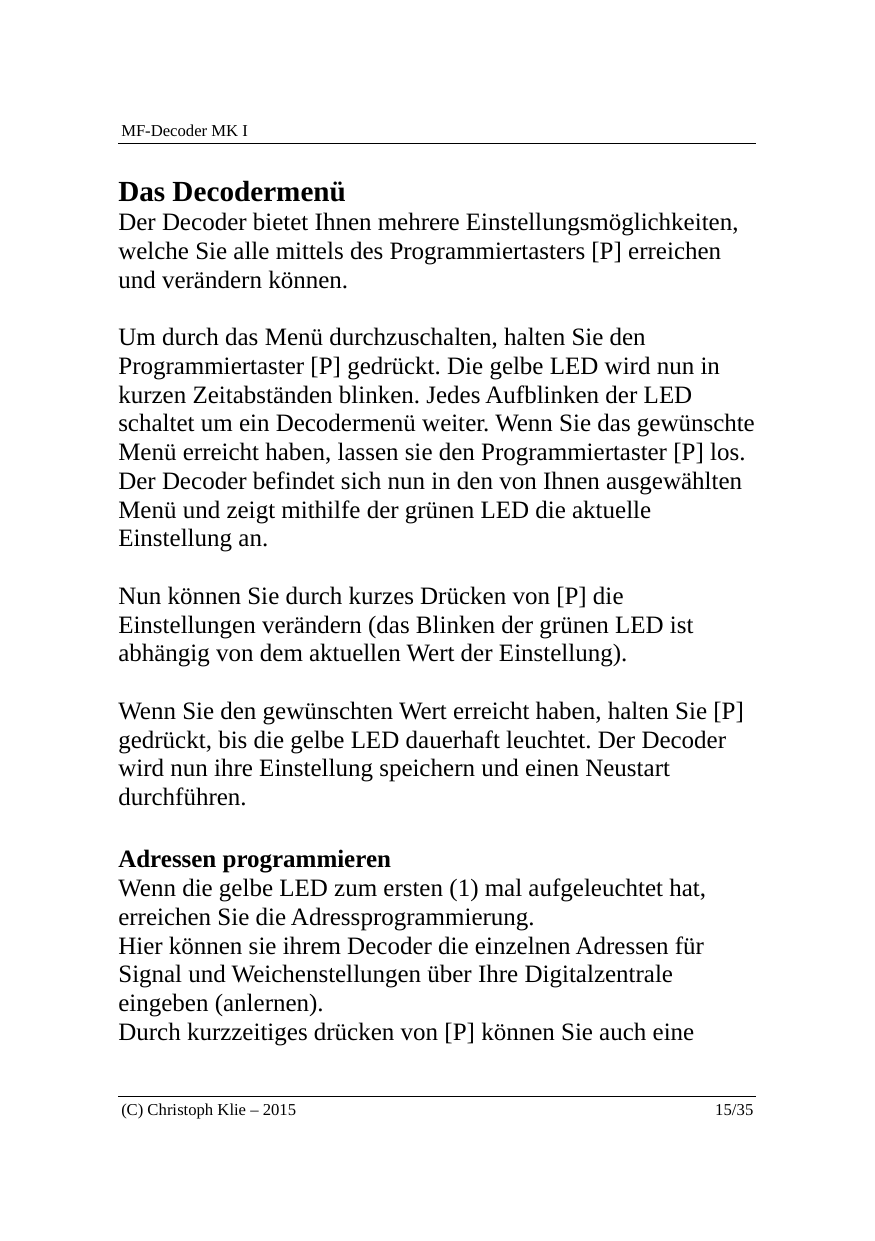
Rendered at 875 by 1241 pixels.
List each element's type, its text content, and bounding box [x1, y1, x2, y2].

text Nun können Sie durch kurzes Drücken von [P] die Einstellungen verändern (das Blinken der grünen LED ist abhängig von dem aktuellen Wert der Einstellung). [118, 581, 756, 667]
text Das Decodermenü [118, 174, 756, 207]
text Wenn Sie den gewünschten Wert erreicht haben, halten Sie [P] gedrückt, bis die gelbe LED dauerhaft leuchtet. Der Decoder wird nun ihre Einstellung speichern und einen Neustart durchführen. [118, 696, 756, 811]
text Um durch das Menü durchzuschalten, halten Sie den Programmiertaster [P] gedrückt. Die gelbe LED wird nun in kurzen Zeitabständen blinken. Jedes Aufblinken der LED schaltet um ein Decodermenü weiter. Wenn Sie das gewünschte Menü erreicht haben, lassen sie den Programmiertaster [P] los. [118, 322, 756, 466]
text Wenn die gelbe LED zum ersten (1) mal aufgeleuchtet hat, erreichen Sie die Adressprogrammierung. [118, 873, 756, 931]
text Der Decoder befindet sich nun in den von Ihnen ausgewählten Menü und zeigt mithilfe der grünen LED die aktuelle Einstellung an. [118, 466, 756, 552]
text Der Decoder bietet Ihnen mehrere Einstellungsmöglichkeiten, welche Sie alle mittels des Programmiertasters [P] erreichen und verändern können. [118, 207, 756, 293]
text Durch kurzzeitiges drücken von [P] können Sie auch eine [118, 1017, 756, 1046]
text Adressen programmieren [118, 844, 756, 873]
text Hier können sie ihrem Decoder die einzelnen Adressen für Signal und Weichenstellungen über Ihre Digitalzentrale eingeben (anlernen). [118, 931, 756, 1017]
